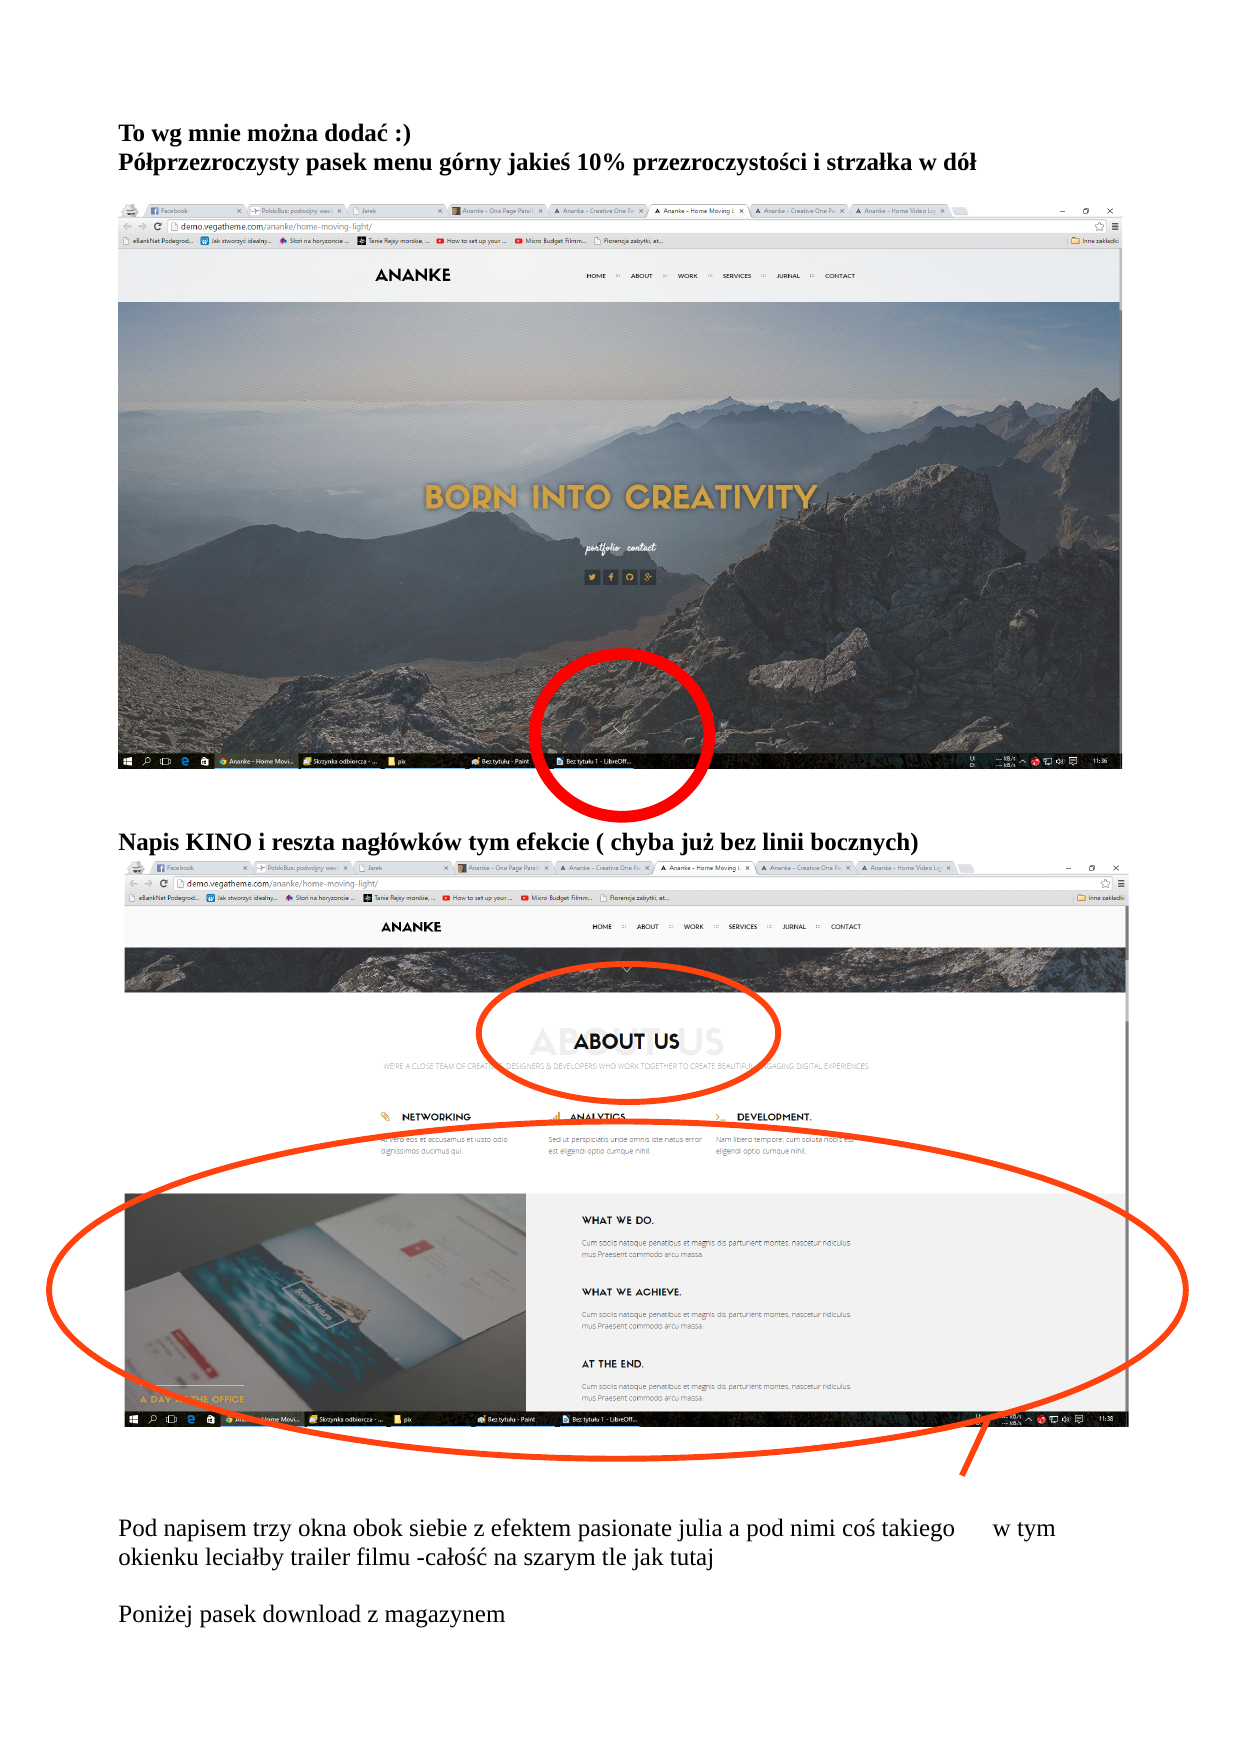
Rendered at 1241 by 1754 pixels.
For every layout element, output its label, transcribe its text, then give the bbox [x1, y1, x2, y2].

picture [124, 1378, 267, 1427]
text Półprzezroczysty pasek menu górny jakieś 10% przezroczystości i strzałka w dół [118, 147, 1122, 176]
picture [118, 204, 1123, 769]
picture [541, 660, 703, 769]
text Poniżej pasek download z magazynem [118, 1599, 1122, 1628]
text To wg mnie można dodać :) [118, 118, 1122, 147]
picture [968, 1423, 982, 1427]
text Napis KINO i reszta nagłówków tym efekcie ( chyba już bez linii bocznych) [118, 827, 1122, 855]
text Pod napisem trzy okna obok siebie z efektem pasionate julia a pod nimi coś takiego w tym okienku leciałby trailer filmu -całość na szarym tle jak tutaj [118, 1513, 1122, 1570]
picture [124, 861, 1129, 1212]
picture [124, 1125, 1129, 1427]
picture [989, 1368, 1129, 1427]
